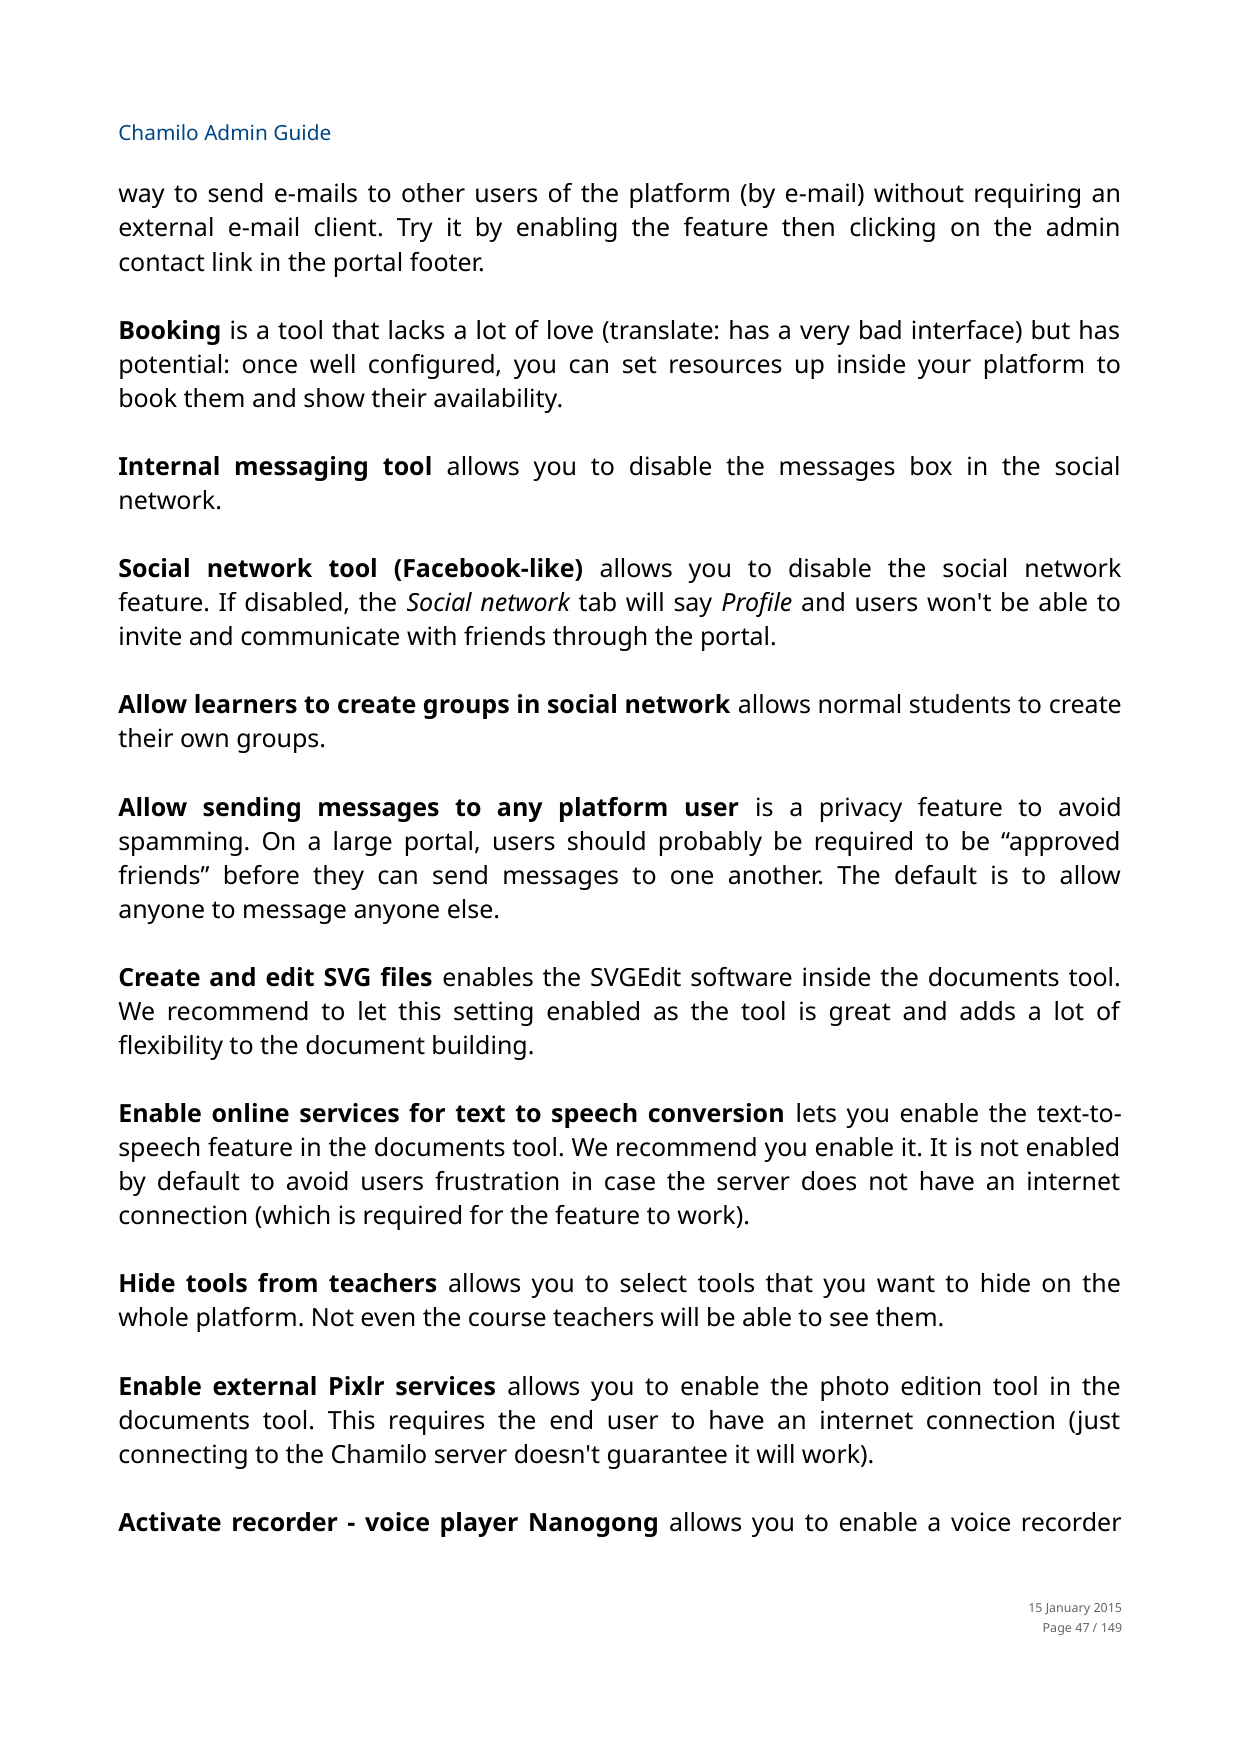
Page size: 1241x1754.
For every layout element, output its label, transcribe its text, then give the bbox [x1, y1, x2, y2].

text Hide tools from teachers allows you to select tools that you want to hide on the whole platform. Not even the course teachers will be able to see them. [118, 1266, 1122, 1334]
text Activate recorder - voice player Nanogong allows you to enable a voice recorder [118, 1504, 1122, 1538]
text way to send e-mails to other users of the platform (by e-mail) without requiring an external e-mail client. Try it by enabling the feature then clicking on the admin contact link in the portal footer. [118, 176, 1122, 278]
text Social network tool (Facebook-like) allows you to disable the social network feature. If disabled, the Social network tab will say Profile and users won't be able to invite and communicate with friends through the portal. [118, 551, 1122, 653]
text Booking is a tool that lacks a lot of love (translate: has a very bad interface) but has potential: once well configured, you can set resources up inside your platform to book them and show their availability. [118, 312, 1122, 414]
text Enable external Pixlr services allows you to enable the photo edition tool in the documents tool. This requires the end user to have an internet connection (just connecting to the Chamilo server doesn't guarantee it will work). [118, 1368, 1122, 1470]
text Internal messaging tool allows you to disable the messages box in the social network. [118, 448, 1122, 517]
text Create and edit SVG files enables the SVGEdit software inside the documents tool. We recommend to let this setting enabled as the tool is great and adds a lot of flexibility to the document building. [118, 959, 1122, 1062]
text Allow sending messages to any platform user is a privacy feature to avoid spamming. On a large portal, users should probably be required to be “approved friends” before they can send messages to one another. The default is to allow anyone to message anyone else. [118, 789, 1122, 925]
text Allow learners to create groups in social network allows normal students to create their own groups. [118, 687, 1122, 755]
text Enable online services for text to speech conversion lets you enable the text-to-speech feature in the documents tool. We recommend you enable it. It is not enabled by default to avoid users frustration in case the server does not have an internet connection (which is required for the feature to work). [118, 1096, 1122, 1232]
